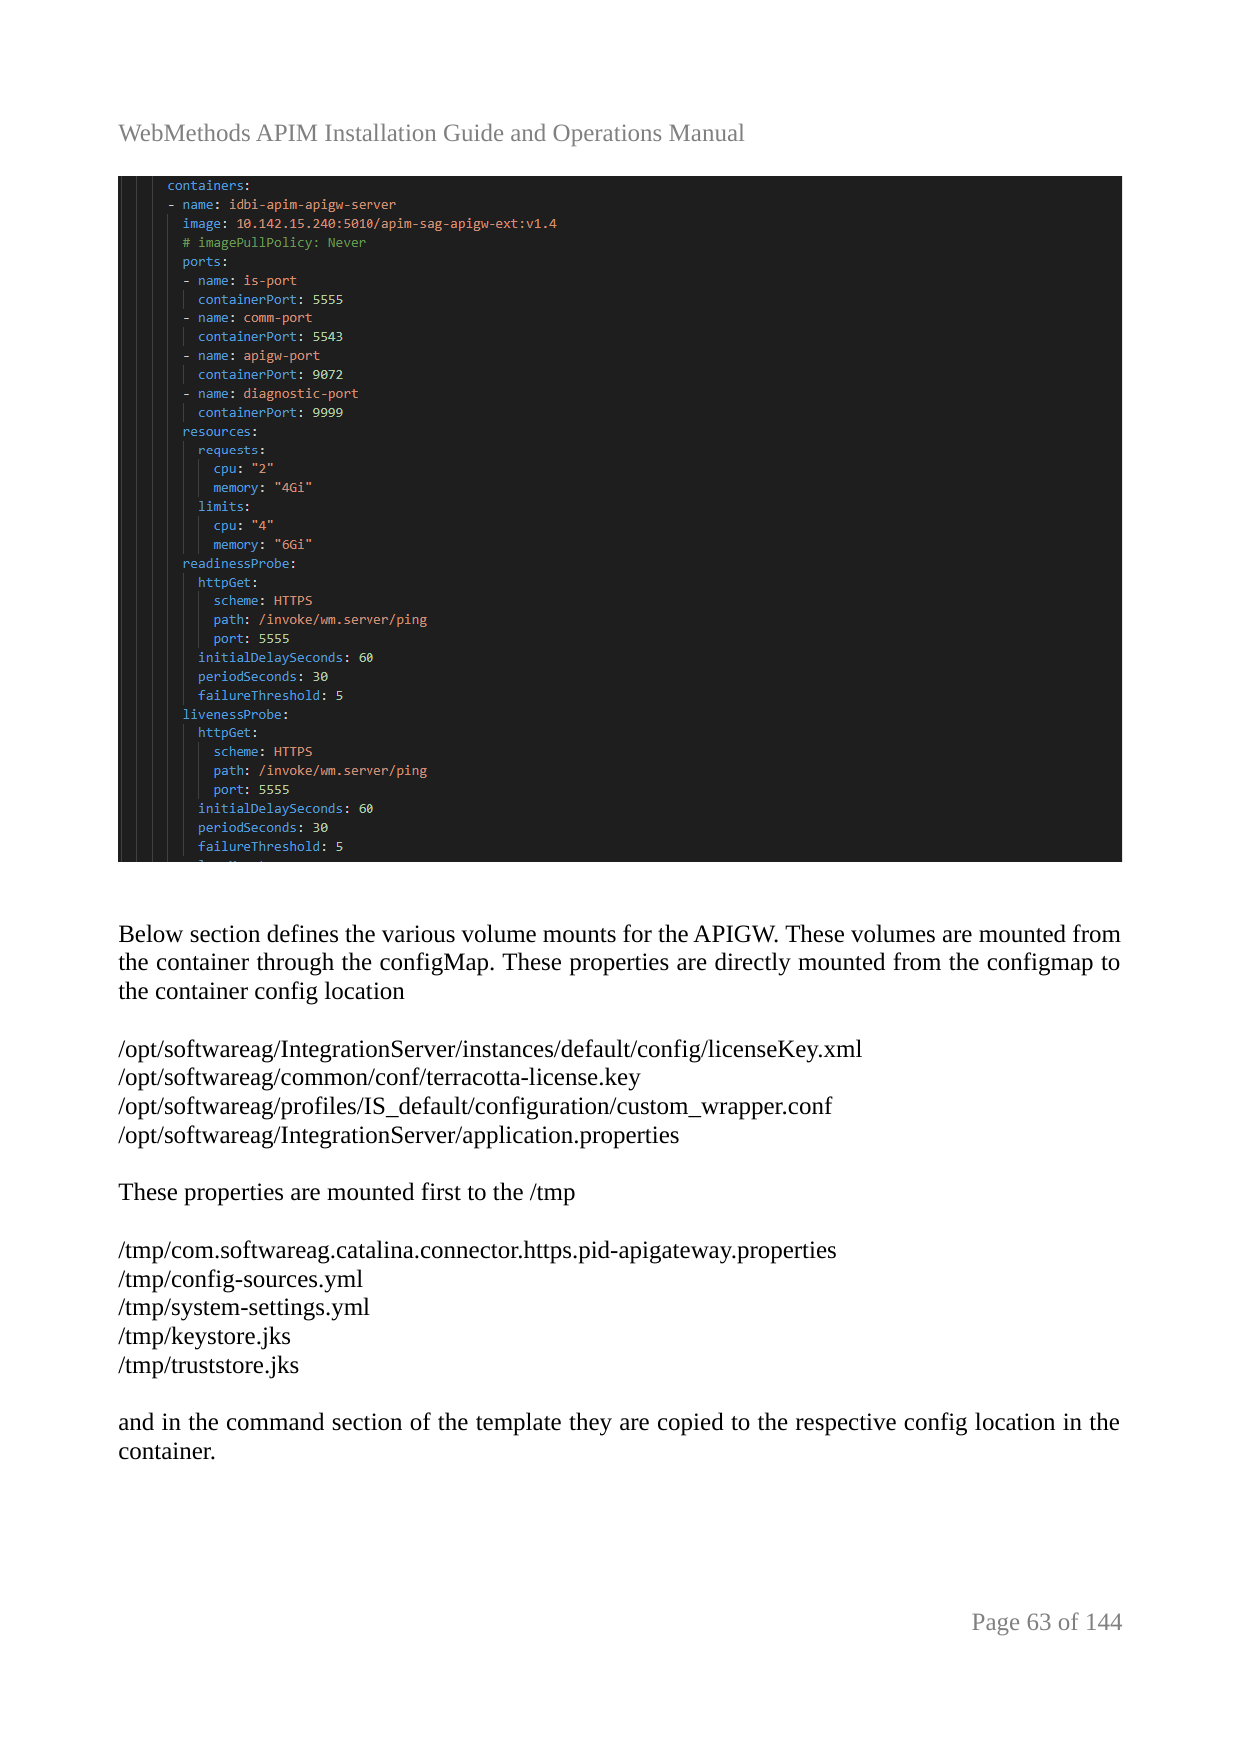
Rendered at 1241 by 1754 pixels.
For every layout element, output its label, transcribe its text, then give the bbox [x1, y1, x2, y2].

text /opt/softwareag/IntegrationServer/application.properties [118, 1120, 1122, 1149]
text /tmp/system-settings.yml [118, 1292, 1122, 1321]
text /tmp/config-sources.yml [118, 1264, 1122, 1292]
text /tmp/keystore.jks [118, 1321, 1122, 1350]
text /opt/softwareag/profiles/IS_default/configuration/custom_wrapper.conf [118, 1091, 1122, 1120]
text /opt/softwareag/IntegrationServer/instances/default/config/licenseKey.xml [118, 1034, 1122, 1062]
text These properties are mounted first to the /tmp [118, 1177, 1122, 1206]
picture [118, 176, 1123, 862]
text /opt/softwareag/common/conf/terracotta-license.key [118, 1062, 1122, 1091]
text /tmp/com.softwareag.catalina.connector.https.pid-apigateway.properties [118, 1235, 1122, 1264]
text Below section defines the various volume mounts for the APIGW. These volumes are mounted from the container through the configMap. These properties are directly mounted from the configmap to the container config location [118, 919, 1122, 1005]
text /tmp/truststore.jks [118, 1350, 1122, 1379]
text and in the command section of the template they are copied to the respective config location in the container. [118, 1407, 1122, 1465]
